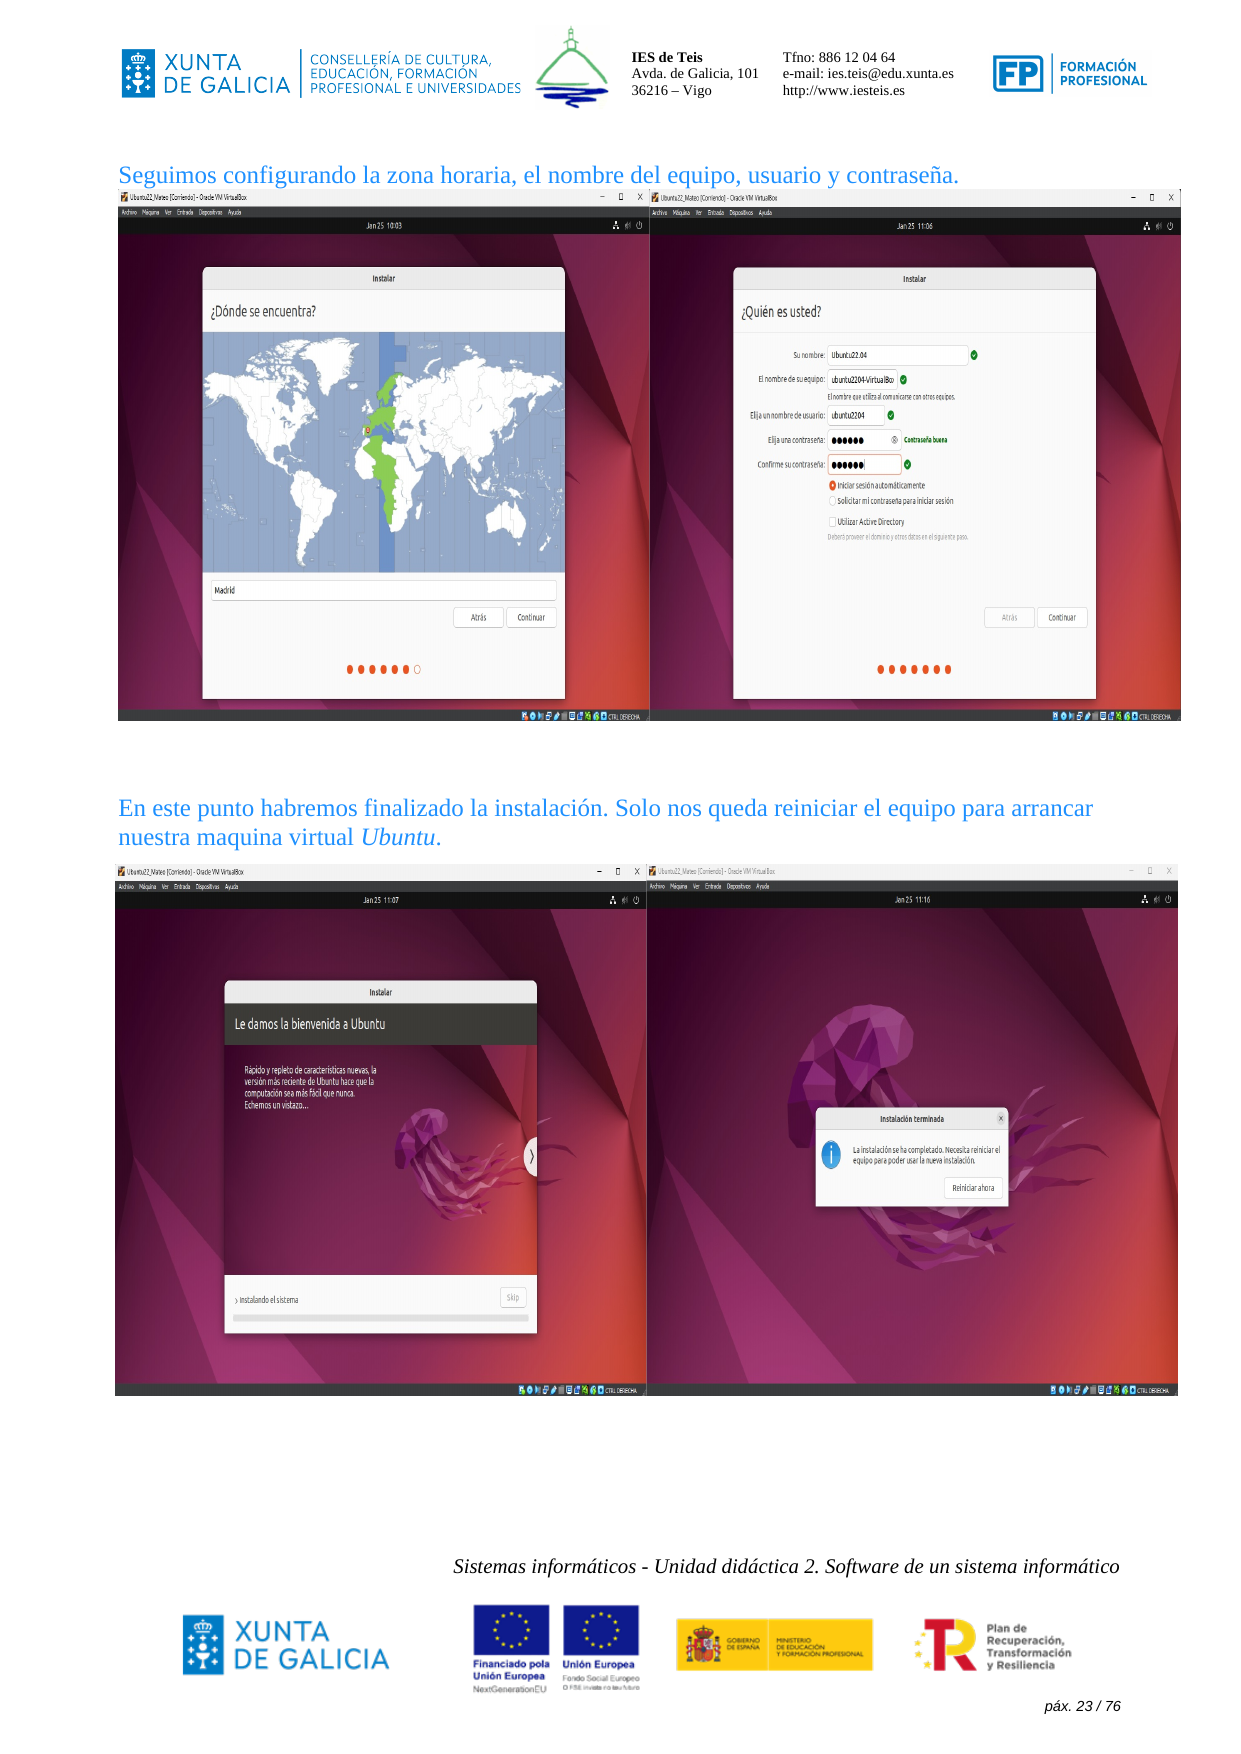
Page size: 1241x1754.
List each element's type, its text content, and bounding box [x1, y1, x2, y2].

picture [182, 1593, 1085, 1700]
picture [118, 189, 1181, 721]
picture [115, 864, 1178, 1396]
picture [989, 50, 1153, 97]
text En este punto habremos finalizado la instalación. Solo nos queda reiniciar el equipo para arrancar nuestra maquina virtual Ubuntu. [118, 793, 1122, 850]
picture [534, 25, 611, 110]
picture [121, 49, 521, 98]
text Seguimos configurando la zona horaria, el nombre del equipo, usuario y contraseña. [118, 160, 1122, 189]
